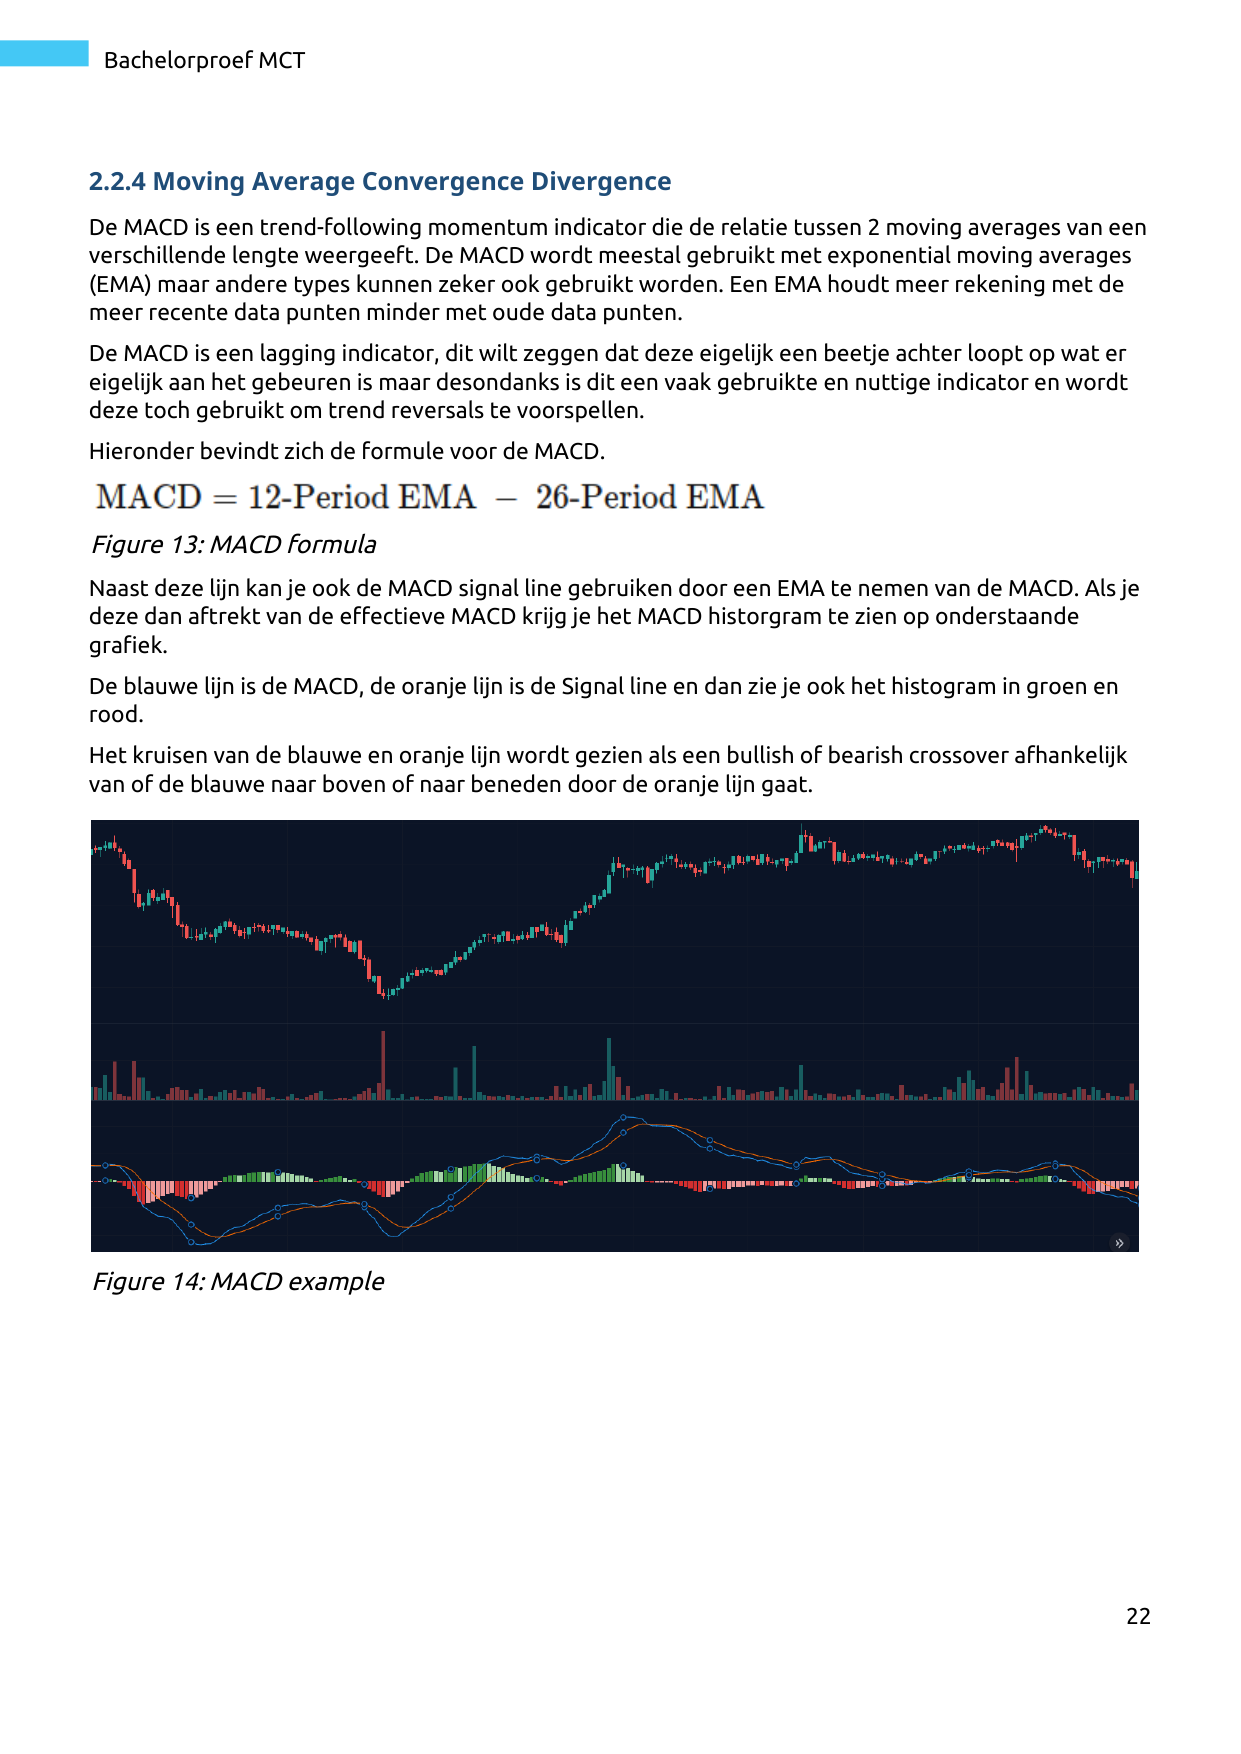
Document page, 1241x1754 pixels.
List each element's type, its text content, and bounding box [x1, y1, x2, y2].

text Hieronder bevindt zich de formule voor de MACD. [89, 437, 1152, 464]
text Het kruisen van de blauwe en oranje lijn wordt gezien als een bullish of bearish crossover afhankelijk van of de blauwe naar boven of naar beneden door de oranje lijn gaat. [89, 742, 1152, 796]
text De MACD is een lagging indicator, dit wilt zeggen dat deze eigelijk een beetje achter loopt op wat er eigelijk aan het gebeuren is maar desondanks is dit een vaak gebruikte en nuttige indicator en wordt deze toch gebruikt om trend reversals te voorspellen. [89, 339, 1152, 423]
text Figure 13: MACD formula [90, 478, 773, 558]
text Naast deze lijn kan je ook de MACD signal line gebruiken door een EMA te nemen van de MACD. Als je deze dan aftrekt van de effectieve MACD krijg je het MACD historgram te zien op onderstaande grafiek. [89, 466, 1152, 658]
text De blauwe lijn is de MACD, de oranje lijn is de Signal line en dan zie je ook het histogram in groen en rood. [89, 672, 1152, 727]
subtitle 2.2.4 Moving Average Convergence Divergence [89, 164, 1152, 198]
text Figure 14: MACD example [91, 1252, 1139, 1295]
text De MACD is een trend-following momentum indicator die de relatie tussen 2 moving averages van een verschillende lengte weergeeft. De MACD wordt meestal gebruikt met exponential moving averages (EMA) maar andere types kunnen zeker ook gebruikt worden. Een EMA houdt meer rekening met de meer recente data punten minder met oude data punten. [89, 213, 1152, 325]
picture [91, 820, 1139, 1252]
picture [93, 478, 770, 515]
